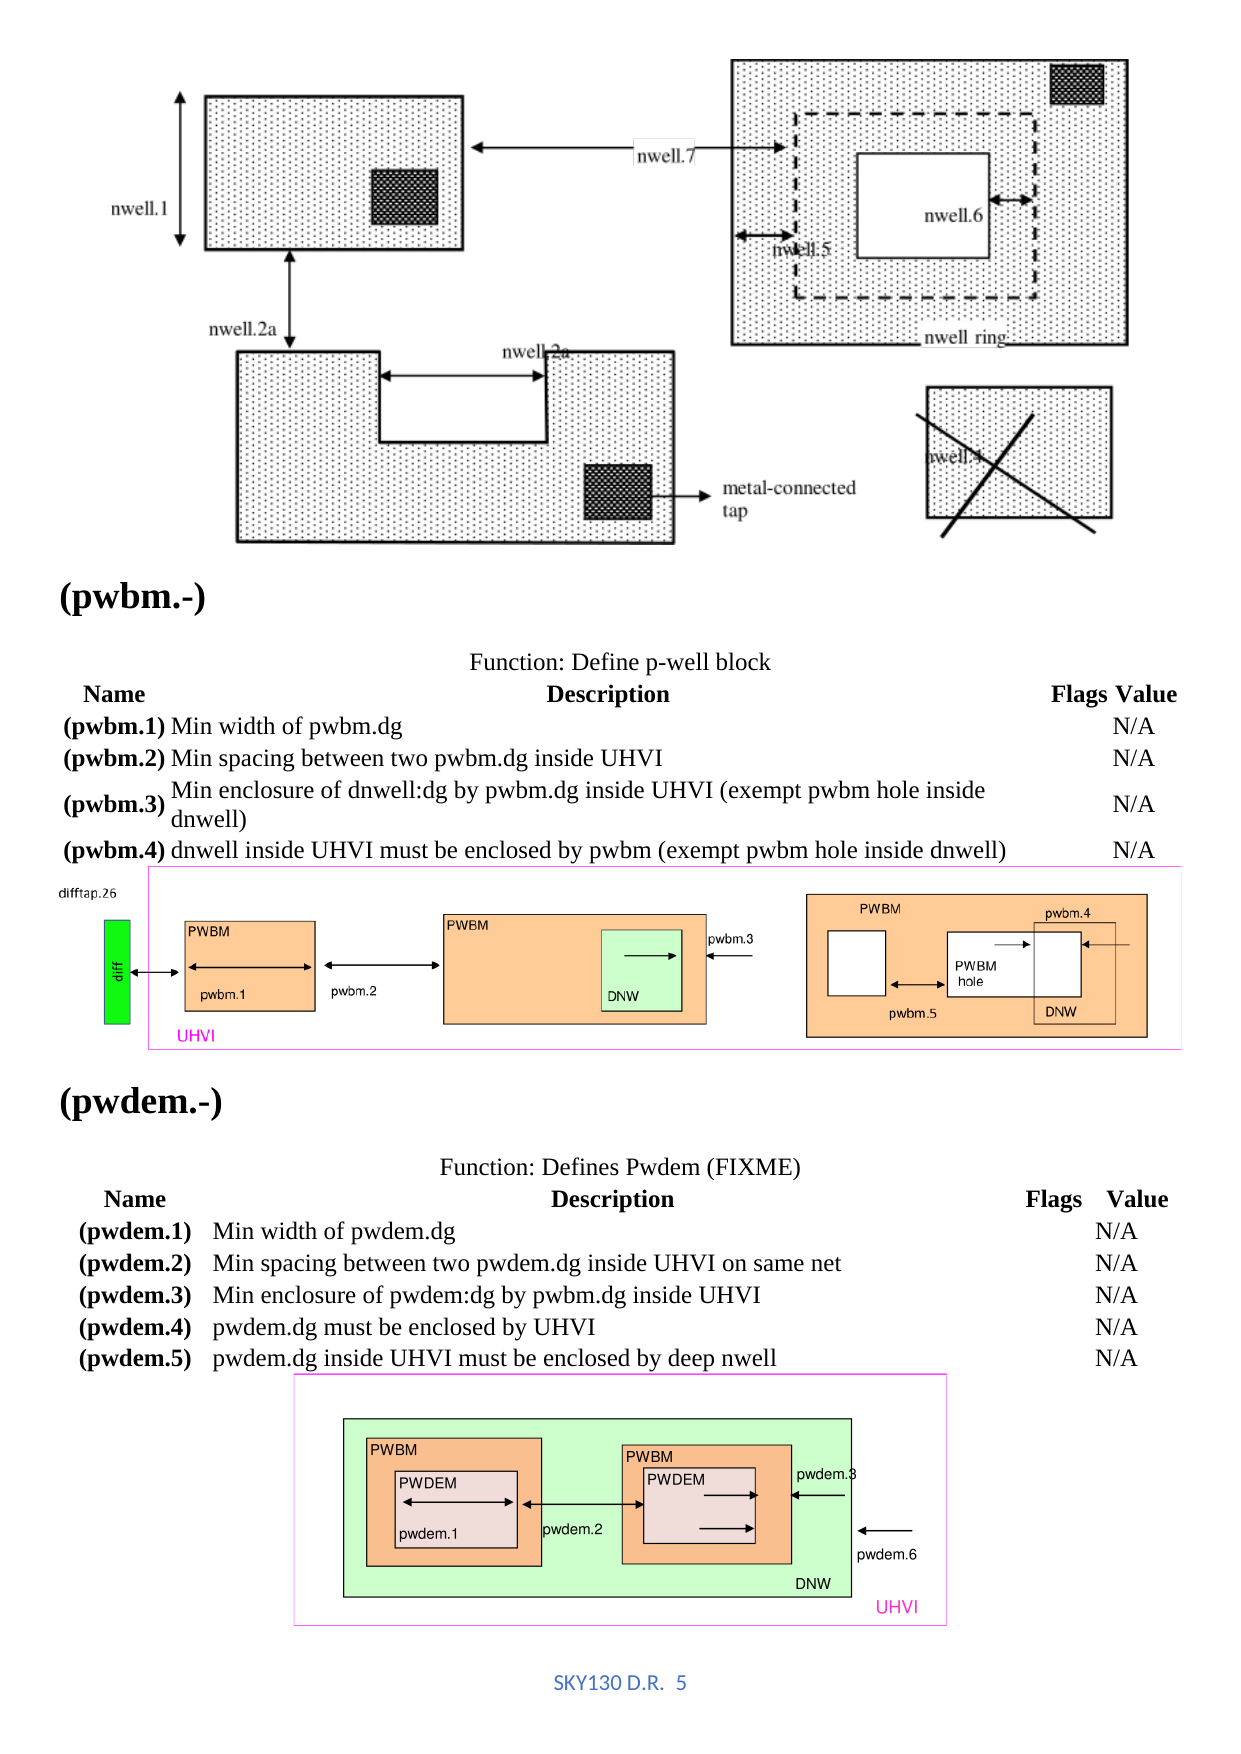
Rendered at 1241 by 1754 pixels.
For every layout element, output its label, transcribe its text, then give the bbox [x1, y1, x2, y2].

table_header Function: Define p-well block [59, 646, 1181, 678]
table_cell Value [1111, 678, 1181, 710]
table_cell [1048, 834, 1111, 866]
table_cell pwdem.dg must be enclosed by UHVI [211, 1310, 1014, 1342]
table_cell Min enclosure of pwdem:dg by pwbm.dg inside UHVI [211, 1278, 1014, 1310]
table_cell Min spacing between two pwbm.dg inside UHVI [169, 742, 1048, 773]
picture [293, 1373, 947, 1626]
table_cell [1048, 742, 1111, 773]
table_cell (pwbm.1) [59, 710, 169, 742]
table_cell N/A [1111, 710, 1181, 742]
table_cell N/A [1111, 774, 1181, 834]
table_cell N/A [1111, 742, 1181, 773]
table_cell Flags [1014, 1183, 1093, 1214]
table_cell Min enclosure of dnwell:dg by pwbm.dg inside UHVI (exempt pwbm hole inside dnwell) [169, 774, 1048, 834]
table_cell (pwdem.3) [59, 1278, 211, 1310]
table_cell (pwdem.1) [59, 1214, 211, 1246]
picture [111, 59, 1129, 545]
table_cell (pwbm.2) [59, 742, 169, 773]
table_cell N/A [1094, 1246, 1181, 1278]
table_cell pwdem.dg inside UHVI must be enclosed by deep nwell [211, 1342, 1014, 1374]
table_cell N/A [1111, 834, 1181, 866]
table_cell Name [59, 1183, 211, 1214]
table_cell [1014, 1214, 1093, 1246]
picture [59, 866, 1182, 1050]
table_cell [1014, 1278, 1093, 1310]
table_cell Min width of pwdem.dg [211, 1214, 1014, 1246]
table_cell dnwell inside UHVI must be enclosed by pwbm (exempt pwbm hole inside dnwell) [169, 834, 1048, 866]
table_header Function: Defines Pwdem (FIXME) [59, 1151, 1181, 1182]
table_cell Description [211, 1183, 1014, 1214]
table_cell [1014, 1246, 1093, 1278]
table_cell Min width of pwbm.dg [169, 710, 1048, 742]
table_cell N/A [1094, 1310, 1181, 1342]
table_cell (pwbm.3) [59, 774, 169, 834]
table_cell N/A [1094, 1278, 1181, 1310]
table_cell (pwdem.2) [59, 1246, 211, 1278]
table_cell Flags [1048, 678, 1111, 710]
table_cell (pwdem.4) [59, 1310, 211, 1342]
table_cell [1014, 1310, 1093, 1342]
subtitle (pwbm.-) [59, 574, 1181, 617]
subtitle (pwdem.-) [59, 1078, 1181, 1121]
table_cell [1048, 710, 1111, 742]
table_cell Description [169, 678, 1048, 710]
table_cell (pwdem.5) [59, 1342, 211, 1374]
table_cell N/A [1094, 1214, 1181, 1246]
table_cell [1014, 1342, 1093, 1374]
table_cell Name [59, 678, 169, 710]
table_cell (pwbm.4) [59, 834, 169, 866]
table_cell N/A [1094, 1342, 1181, 1374]
table_cell Value [1094, 1183, 1181, 1214]
table_cell Min spacing between two pwdem.dg inside UHVI on same net [211, 1246, 1014, 1278]
table_cell [1048, 774, 1111, 834]
